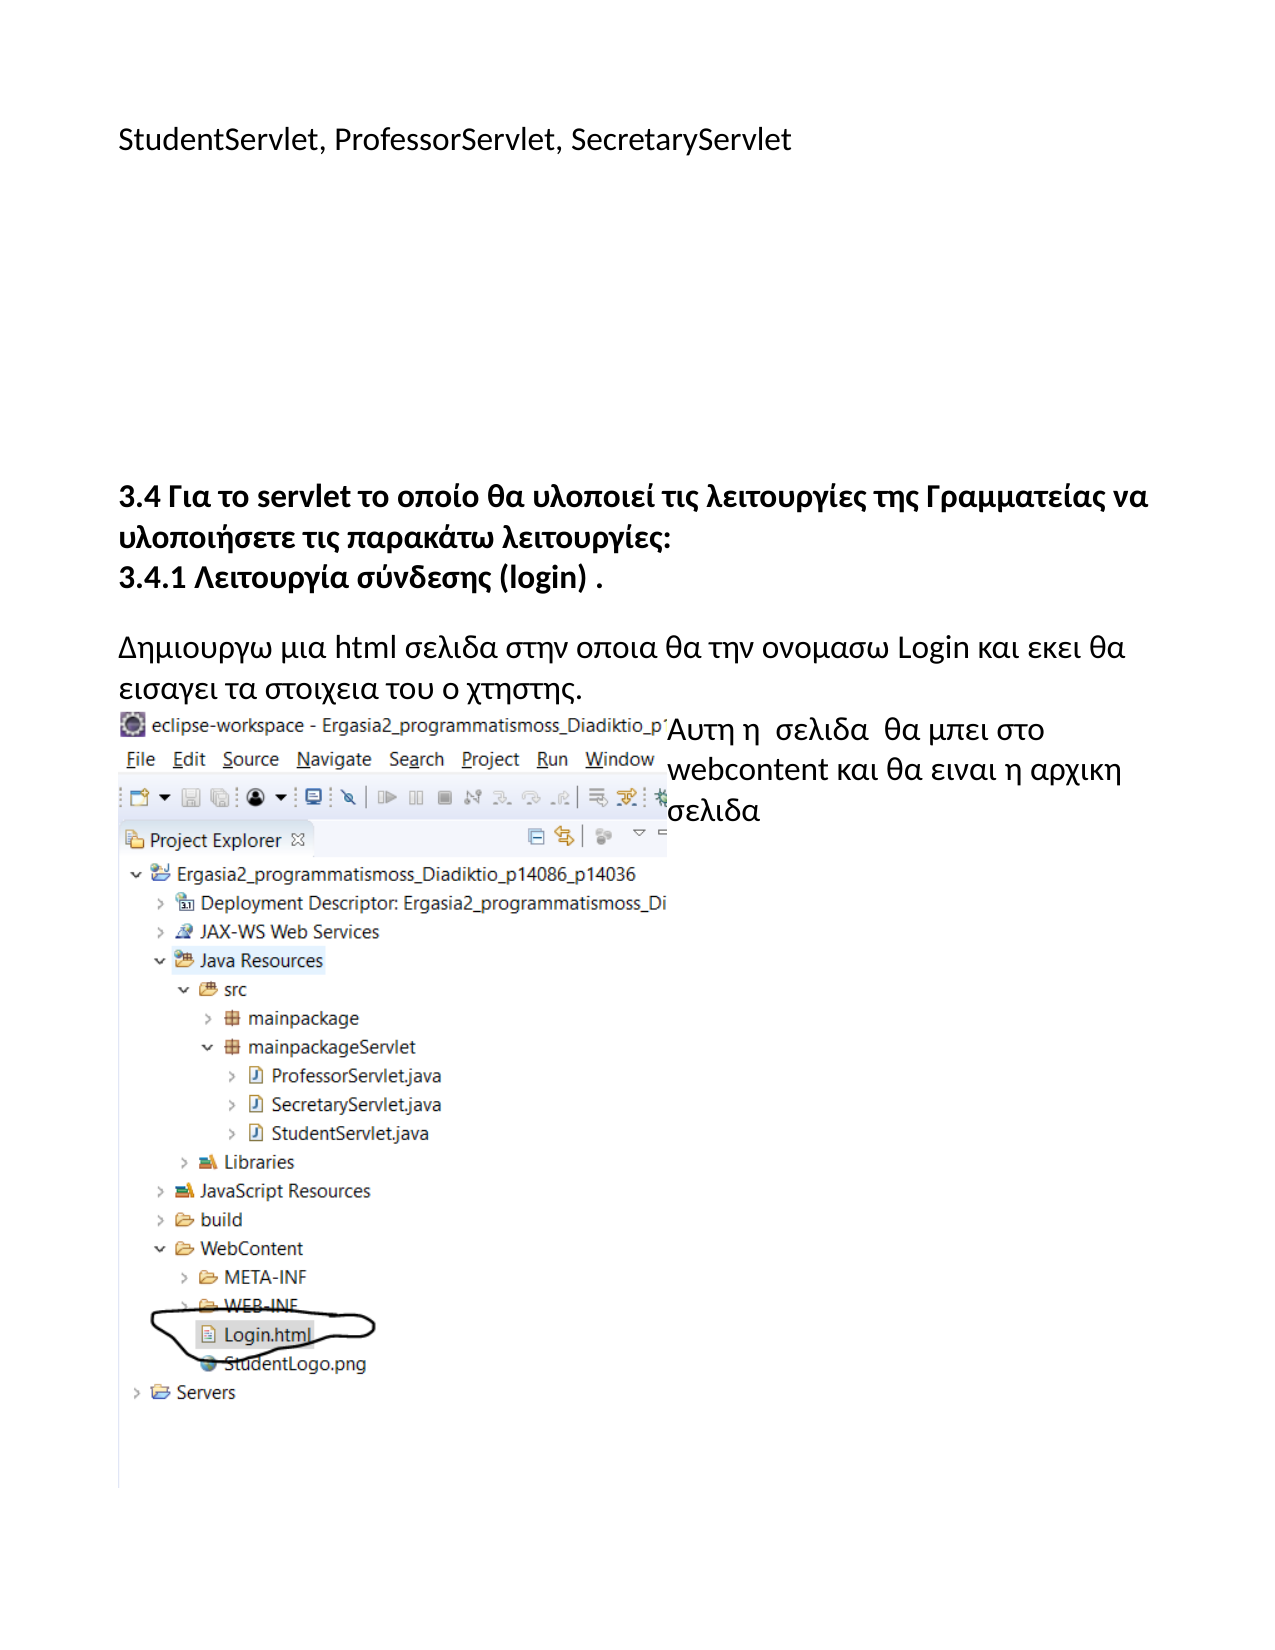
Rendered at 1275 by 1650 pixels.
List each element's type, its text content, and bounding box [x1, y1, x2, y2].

text 3.4 Για το servlet το οποίο θα υλοποιεί τις λειτουργίες της Γραμματείας να υλοποιήσετε τις παρακάτω λειτουργίες: [118, 475, 1157, 557]
text Δημιουργω μια html σελιδα στην οποια θα την ονομασω Login και εκει θα εισαγει τα στοιχεια του ο χτηστης. [118, 626, 1157, 707]
text 3.4.1 Λειτουργία σύνδεσης (login) . [118, 557, 1157, 597]
picture [118, 707, 667, 1488]
text Αυτη η σελιδα θα μπει στο webcontent και θα ειναι η αρχικη σελιδα [667, 707, 1157, 830]
text StudentServlet, ProfessorServlet, SecretaryServlet [118, 118, 1157, 159]
